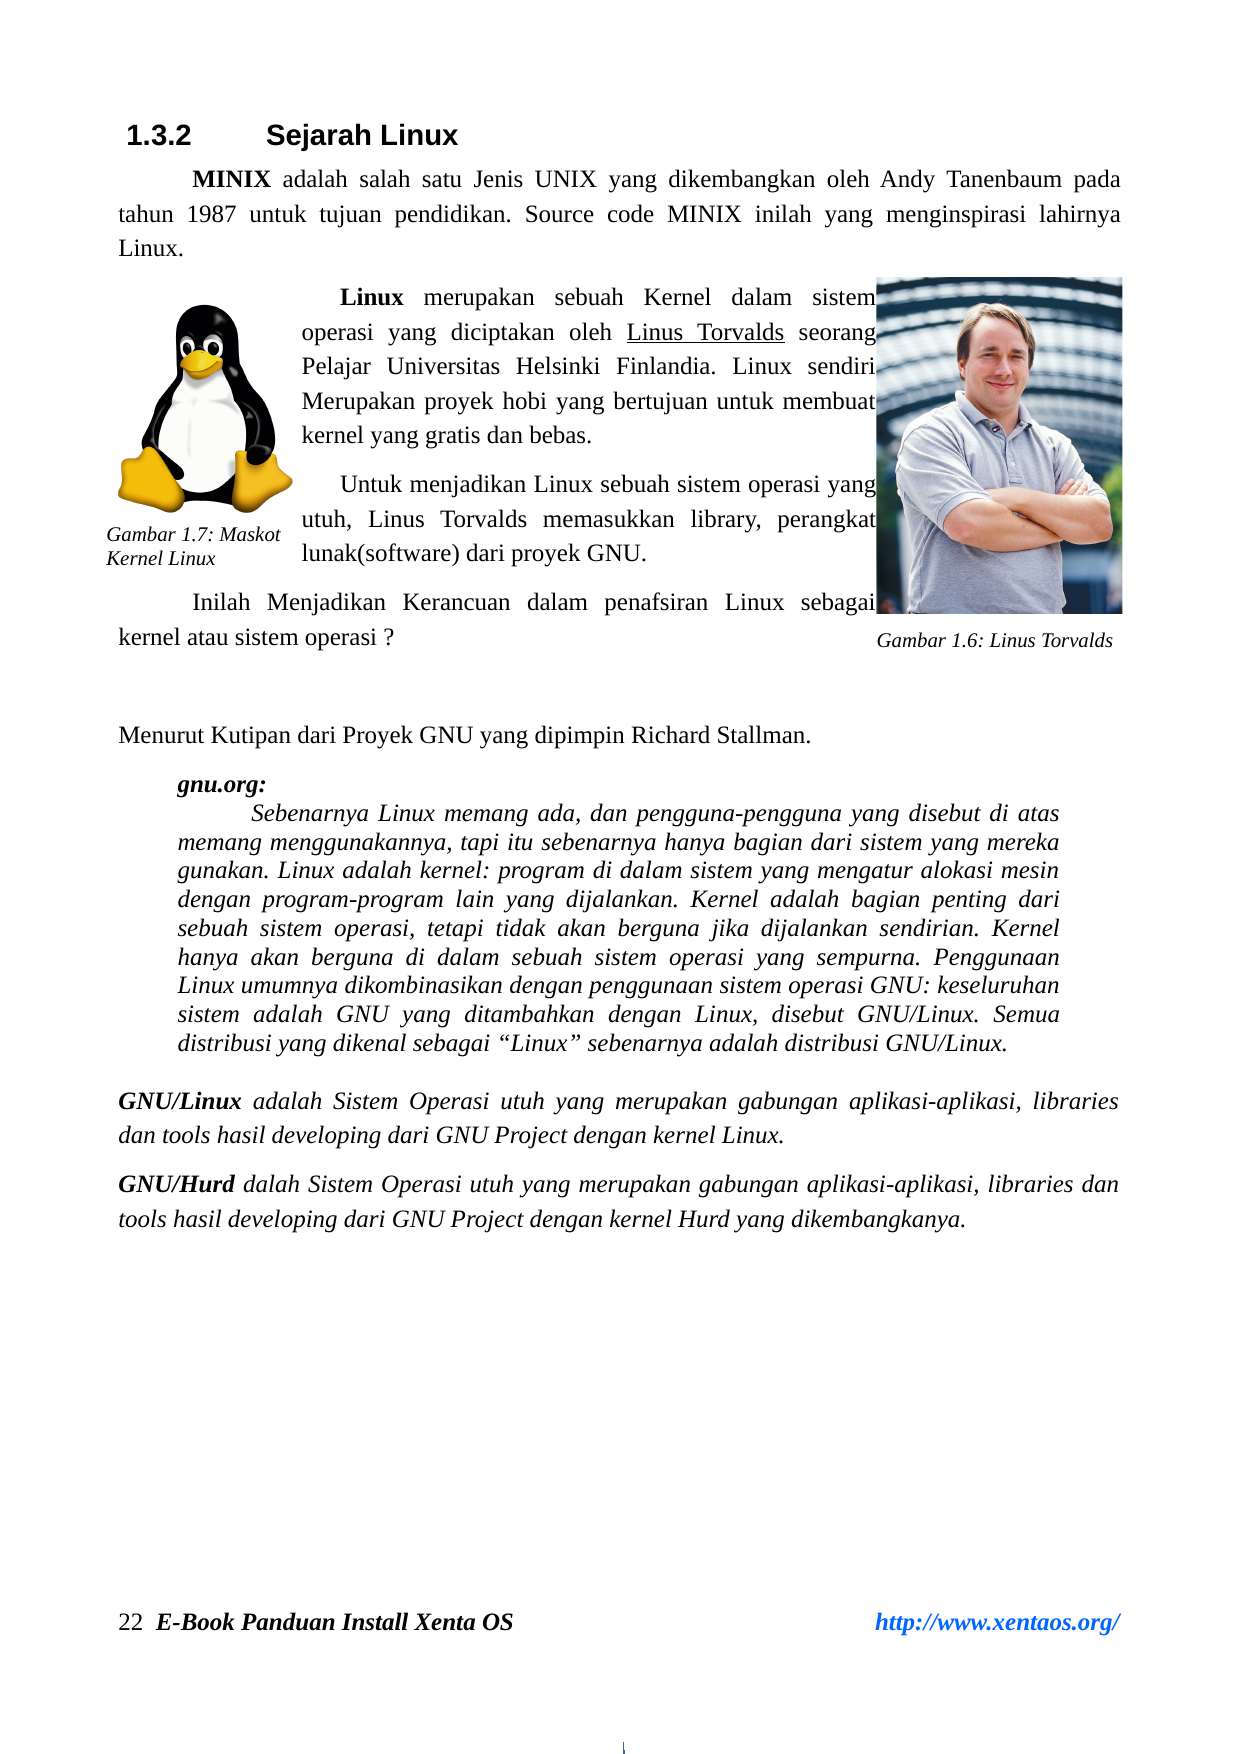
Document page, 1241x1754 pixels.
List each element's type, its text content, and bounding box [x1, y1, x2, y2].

text GNU/Linux adalah Sistem Operasi utuh yang merupakan gabungan aplikasi-aplikasi, libraries dan tools hasil developing dari GNU Project dengan kernel Linux. [118, 1086, 1122, 1149]
text Gambar 1.7: Maskot Kernel Linux [106, 522, 301, 570]
text gnu.org: Sebenarnya Linux memang ada, dan pengguna-pengguna yang disebut di atas memang menggunakannya, tapi itu sebenarnya hanya bagian dari sistem yang mereka gunakan. Linux adalah kernel: program di dalam sistem yang mengatur alokasi mesin dengan program-program lain yang dijalankan. Kernel adalah bagian penting dari sebuah sistem operasi, tetapi tidak akan berguna jika dijalankan sendirian. Kernel hanya akan berguna di dalam sebuah sistem operasi yang sempurna. Penggunaan Linux umumnya dikombinasikan dengan penggunaan sistem operasi GNU: keseluruhan sistem adalah GNU yang ditambahkan dengan Linux, disebut GNU/Linux. Semua distribusi yang dikenal sebagai “Linux” sebenarnya adalah distribusi GNU/Linux. [177, 769, 1063, 1057]
text Menurut Kutipan dari Proyek GNU yang dipimpin Richard Stallman. [118, 720, 1122, 749]
subtitle Sejarah Linux [118, 118, 1122, 152]
text Gambar 1.6: Linus Torvalds [876, 614, 1123, 652]
picture [106, 291, 302, 522]
text GNU/Hurd dalah Sistem Operasi utuh yang merupakan gabungan aplikasi-aplikasi, libraries dan tools hasil developing dari GNU Project dengan kernel Hurd yang dikembangkanya. [118, 1169, 1122, 1233]
text Inilah Menjadikan Kerancuan dalam penafsiran Linux sebagai kernel atau sistem operasi ? [118, 587, 876, 651]
text Untuk menjadikan Linux sebuah sistem operasi yang utuh, Linus Torvalds memasukkan library, perangkat lunak(software) dari proyek GNU. [301, 469, 876, 567]
text MINIX adalah salah satu Jenis UNIX yang dikembangkan oleh Andy Tanenbaum pada tahun 1987 untuk tujuan pendidikan. Source code MINIX inilah yang menginspirasi lahirnya Linux. [118, 164, 1122, 262]
picture [876, 277, 1123, 614]
text Linux merupakan sebuah Kernel dalam sistem operasi yang diciptakan oleh Linus Torvalds seorang Pelajar Universitas Helsinki Finlandia. Linux sendiri Merupakan proyek hobi yang bertujuan untuk membuat kernel yang gratis dan bebas. [106, 279, 876, 449]
